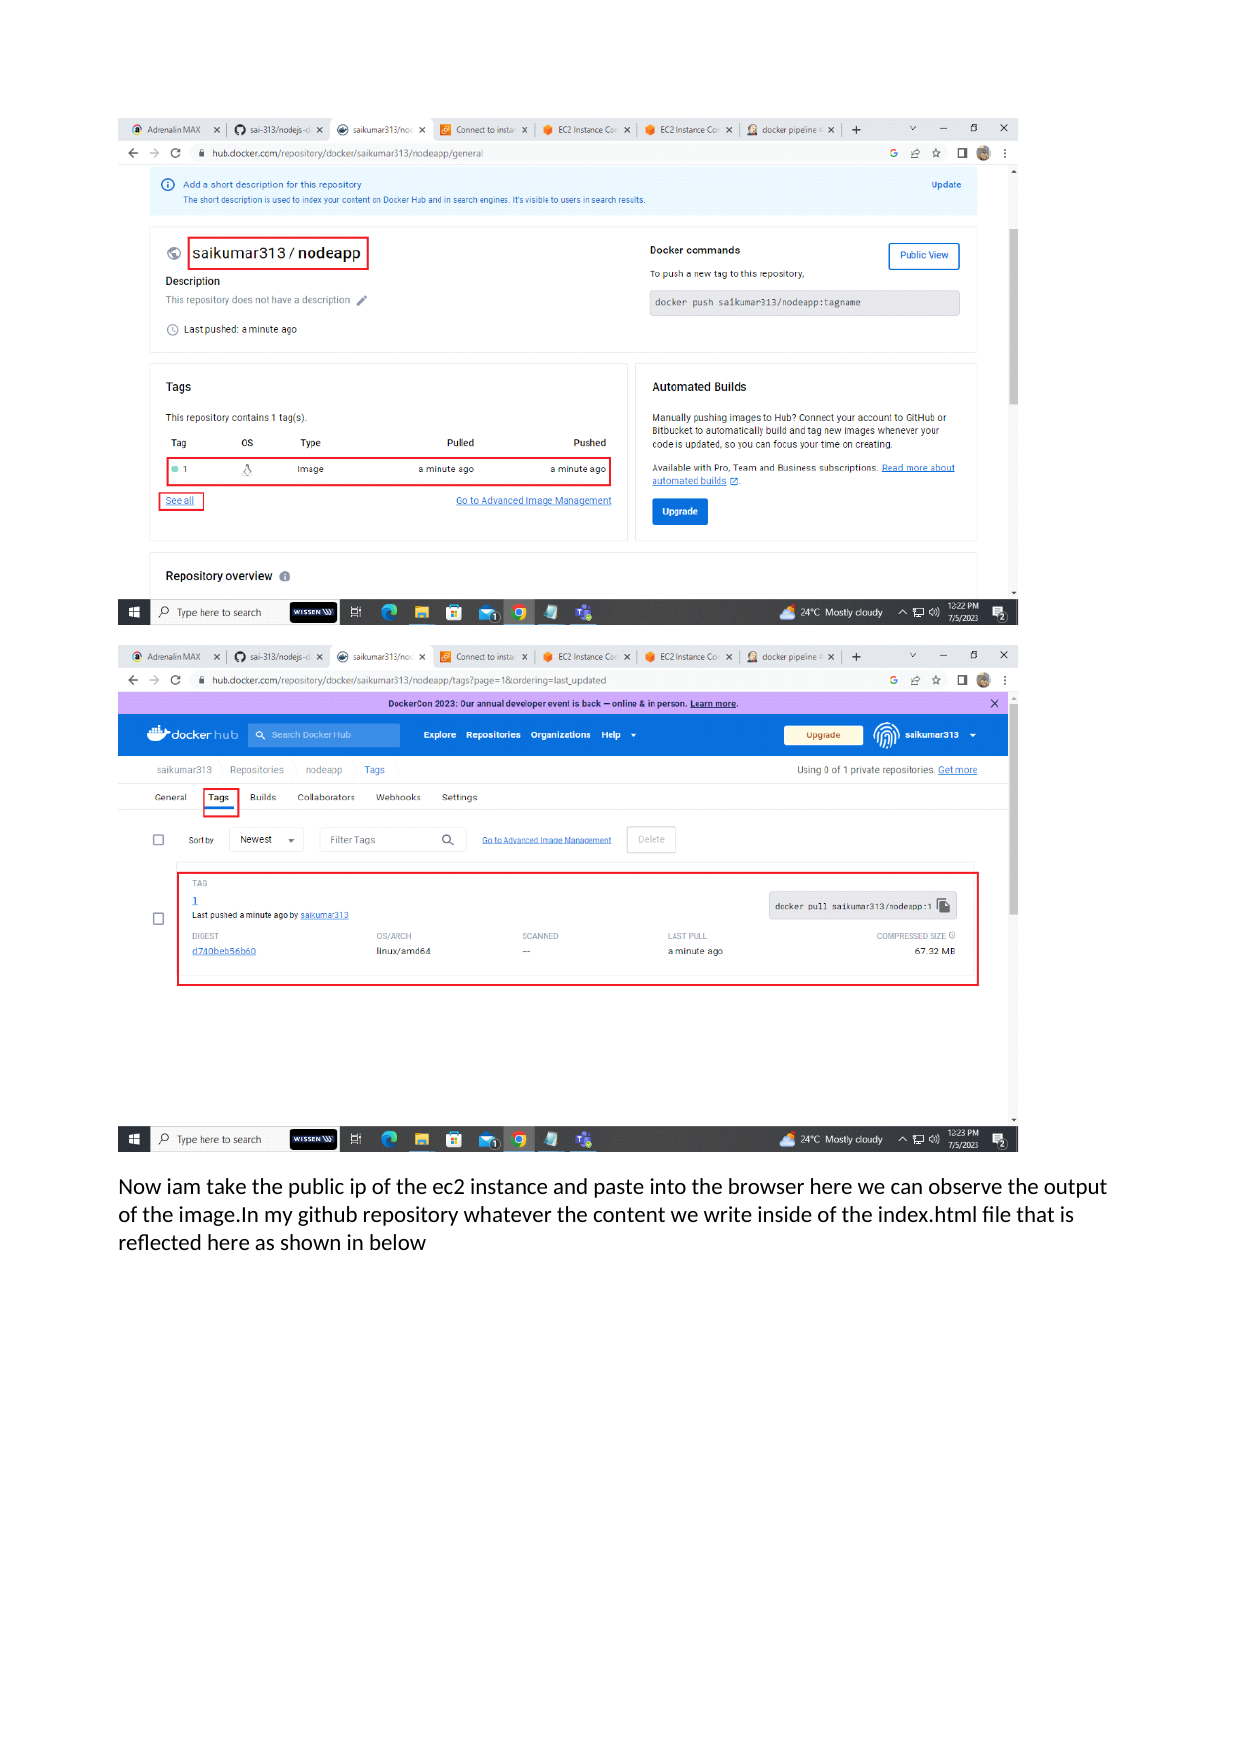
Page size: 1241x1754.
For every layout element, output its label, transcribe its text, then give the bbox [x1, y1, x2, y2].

text Now iam take the public ip of the ec2 instance and paste into the browser here we can observe the output of the image.In my github repository whatever the content we write inside of the index.html file that is reflected here as shown in below [118, 1172, 1122, 1256]
